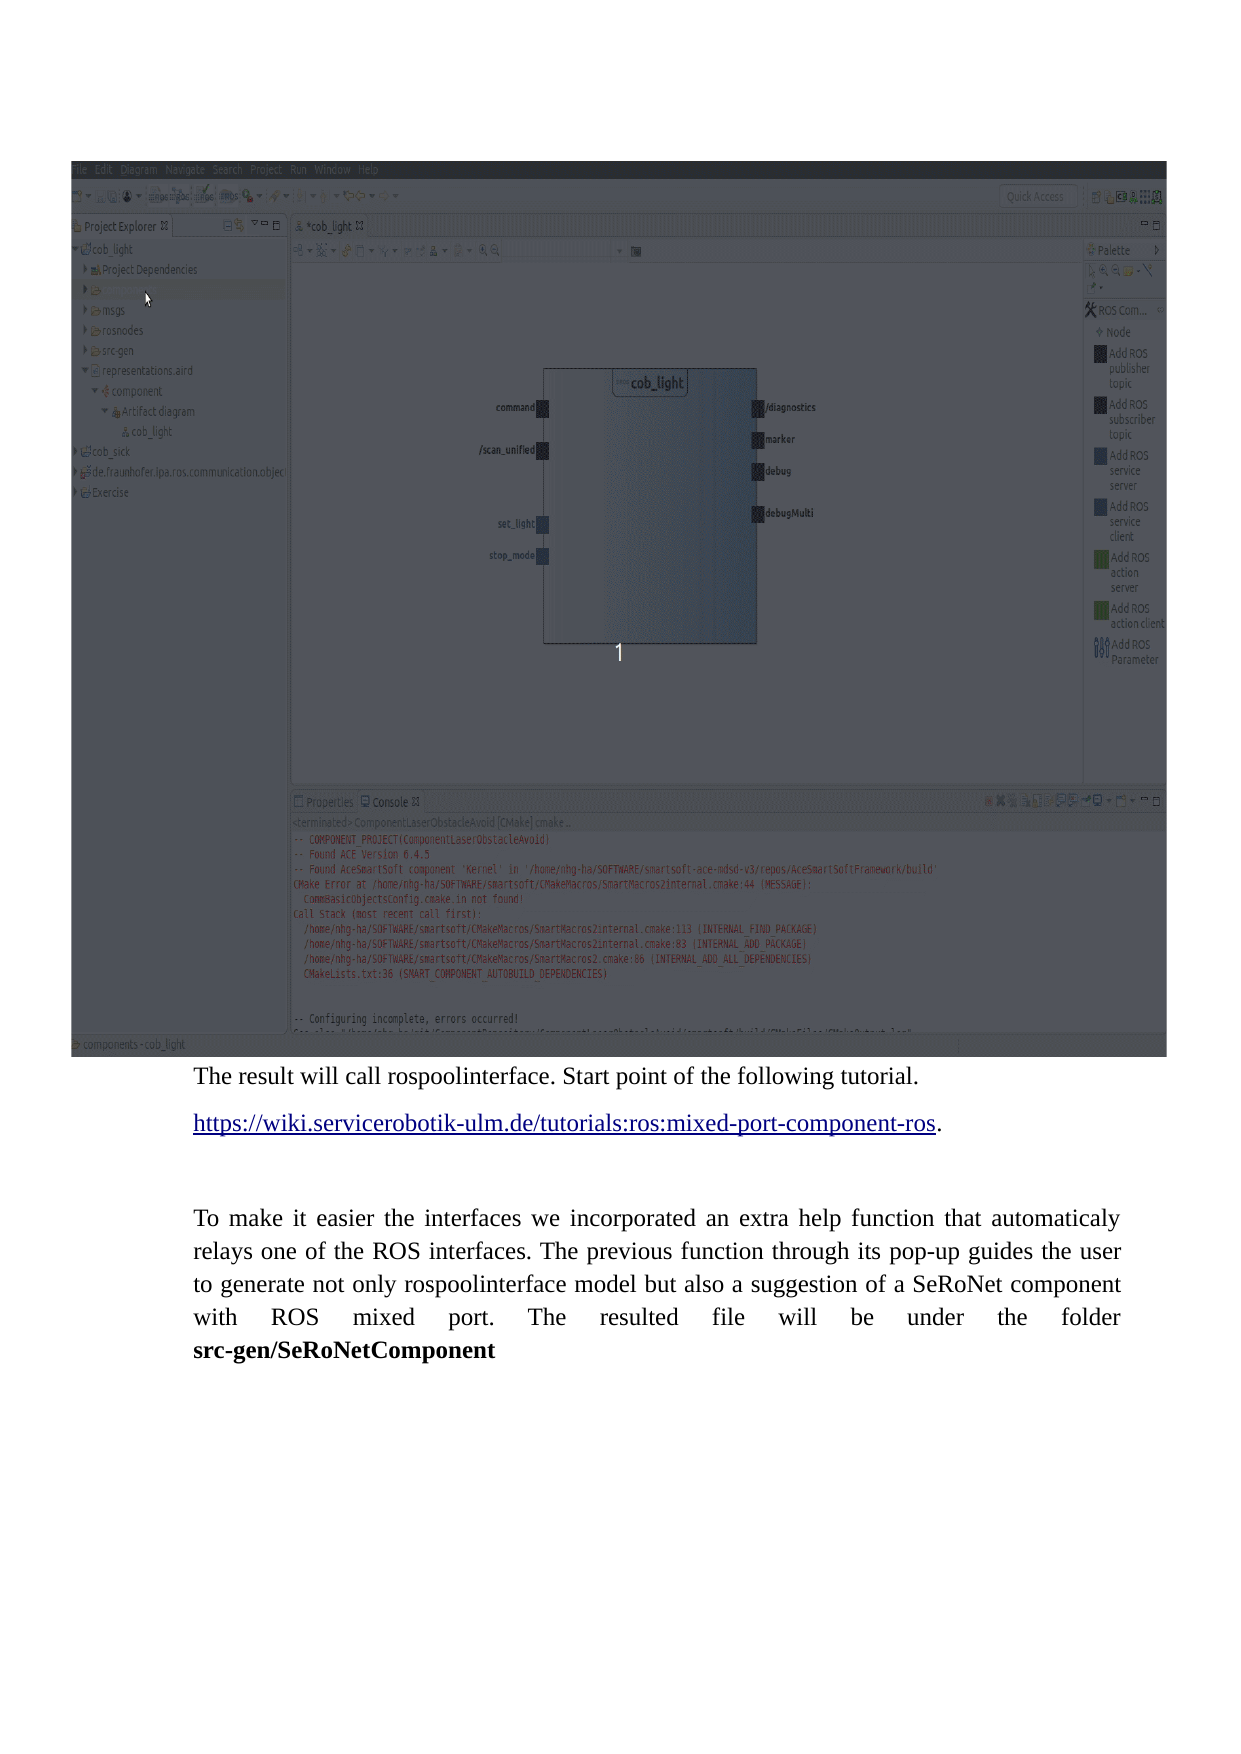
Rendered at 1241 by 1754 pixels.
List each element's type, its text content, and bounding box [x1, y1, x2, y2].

list https://wiki.servicerobotik-ulm.de/tutorials:ros:mixed-port-component-ros. [156, 1108, 1122, 1137]
picture [71, 161, 1167, 1057]
list To make it easier the interfaces we incorporated an extra help function that automaticaly relays one of the ROS interfaces. The previous function through its pop-up guides the user to generate not only rospoolinterface model but also a suggestion of a SeRoNet component with ROS mixed port. The resulted file will be under the folder src-gen/SeRoNetComponent [156, 1203, 1122, 1364]
list The result will call rospoolinterface. Start point of the following tutorial. [156, 1057, 1122, 1090]
